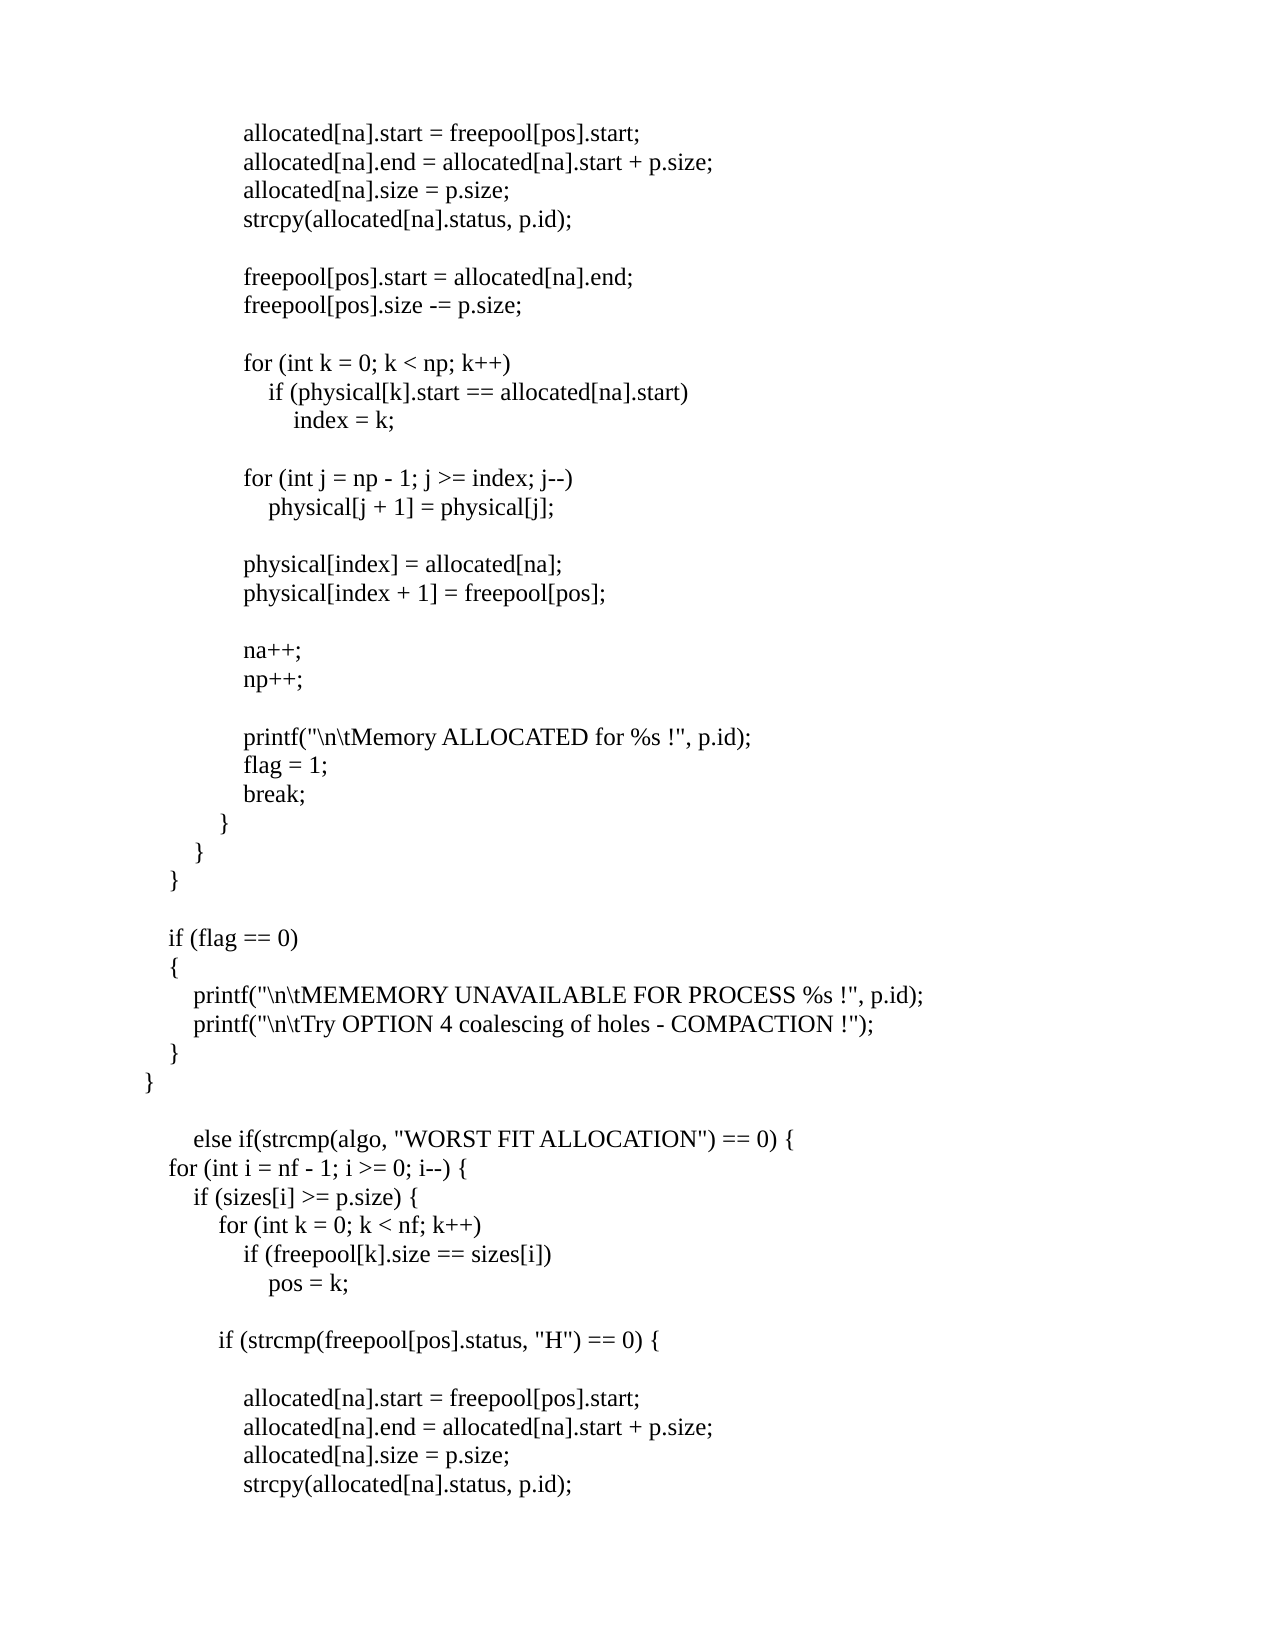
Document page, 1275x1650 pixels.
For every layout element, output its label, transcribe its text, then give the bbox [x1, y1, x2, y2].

text if (freepool[k].size == sizes[i]) [118, 1239, 1157, 1268]
text for (int i = nf - 1; i >= 0; i--) { [118, 1153, 1157, 1182]
text } [118, 1038, 1157, 1067]
text } [118, 837, 1157, 866]
text if (strcmp(freepool[pos].status, "H") == 0) { [118, 1326, 1157, 1354]
text index = k; [118, 406, 1157, 434]
text na++; [118, 636, 1157, 664]
text printf("\n\tTry OPTION 4 coalescing of holes - COMPACTION !"); [118, 1009, 1157, 1038]
text if (physical[k].start == allocated[na].start) [118, 377, 1157, 406]
text { [118, 952, 1157, 981]
text } [118, 808, 1157, 837]
text if (sizes[i] >= p.size) { [118, 1182, 1157, 1211]
text printf("\n\tMemory ALLOCATED for %s !", p.id); [118, 722, 1157, 751]
text freepool[pos].start = allocated[na].end; [118, 262, 1157, 291]
text strcpy(allocated[na].status, p.id); [118, 1469, 1157, 1498]
text physical[index + 1] = freepool[pos]; [118, 578, 1157, 607]
text break; [118, 779, 1157, 808]
text strcpy(allocated[na].status, p.id); [118, 204, 1157, 233]
text allocated[na].start = freepool[pos].start; [118, 1383, 1157, 1412]
text np++; [118, 664, 1157, 693]
text for (int j = np - 1; j >= index; j--) [118, 463, 1157, 492]
text physical[j + 1] = physical[j]; [118, 492, 1157, 521]
text physical[index] = allocated[na]; [118, 549, 1157, 578]
text printf("\n\tMEMEMORY UNAVAILABLE FOR PROCESS %s !", p.id); [118, 981, 1157, 1009]
text for (int k = 0; k < np; k++) [118, 348, 1157, 377]
text allocated[na].end = allocated[na].start + p.size; [118, 1412, 1157, 1441]
text freepool[pos].size -= p.size; [118, 291, 1157, 319]
text pos = k; [118, 1268, 1157, 1297]
text } [118, 1067, 1157, 1096]
text } [118, 866, 1157, 894]
text for (int k = 0; k < nf; k++) [118, 1211, 1157, 1239]
text else if(strcmp(algo, "WORST FIT ALLOCATION") == 0) { [118, 1124, 1157, 1153]
text allocated[na].size = p.size; [118, 1441, 1157, 1469]
text flag = 1; [118, 751, 1157, 779]
text allocated[na].end = allocated[na].start + p.size; [118, 147, 1157, 176]
text if (flag == 0) [118, 923, 1157, 952]
text allocated[na].start = freepool[pos].start; [118, 118, 1157, 147]
text allocated[na].size = p.size; [118, 176, 1157, 204]
